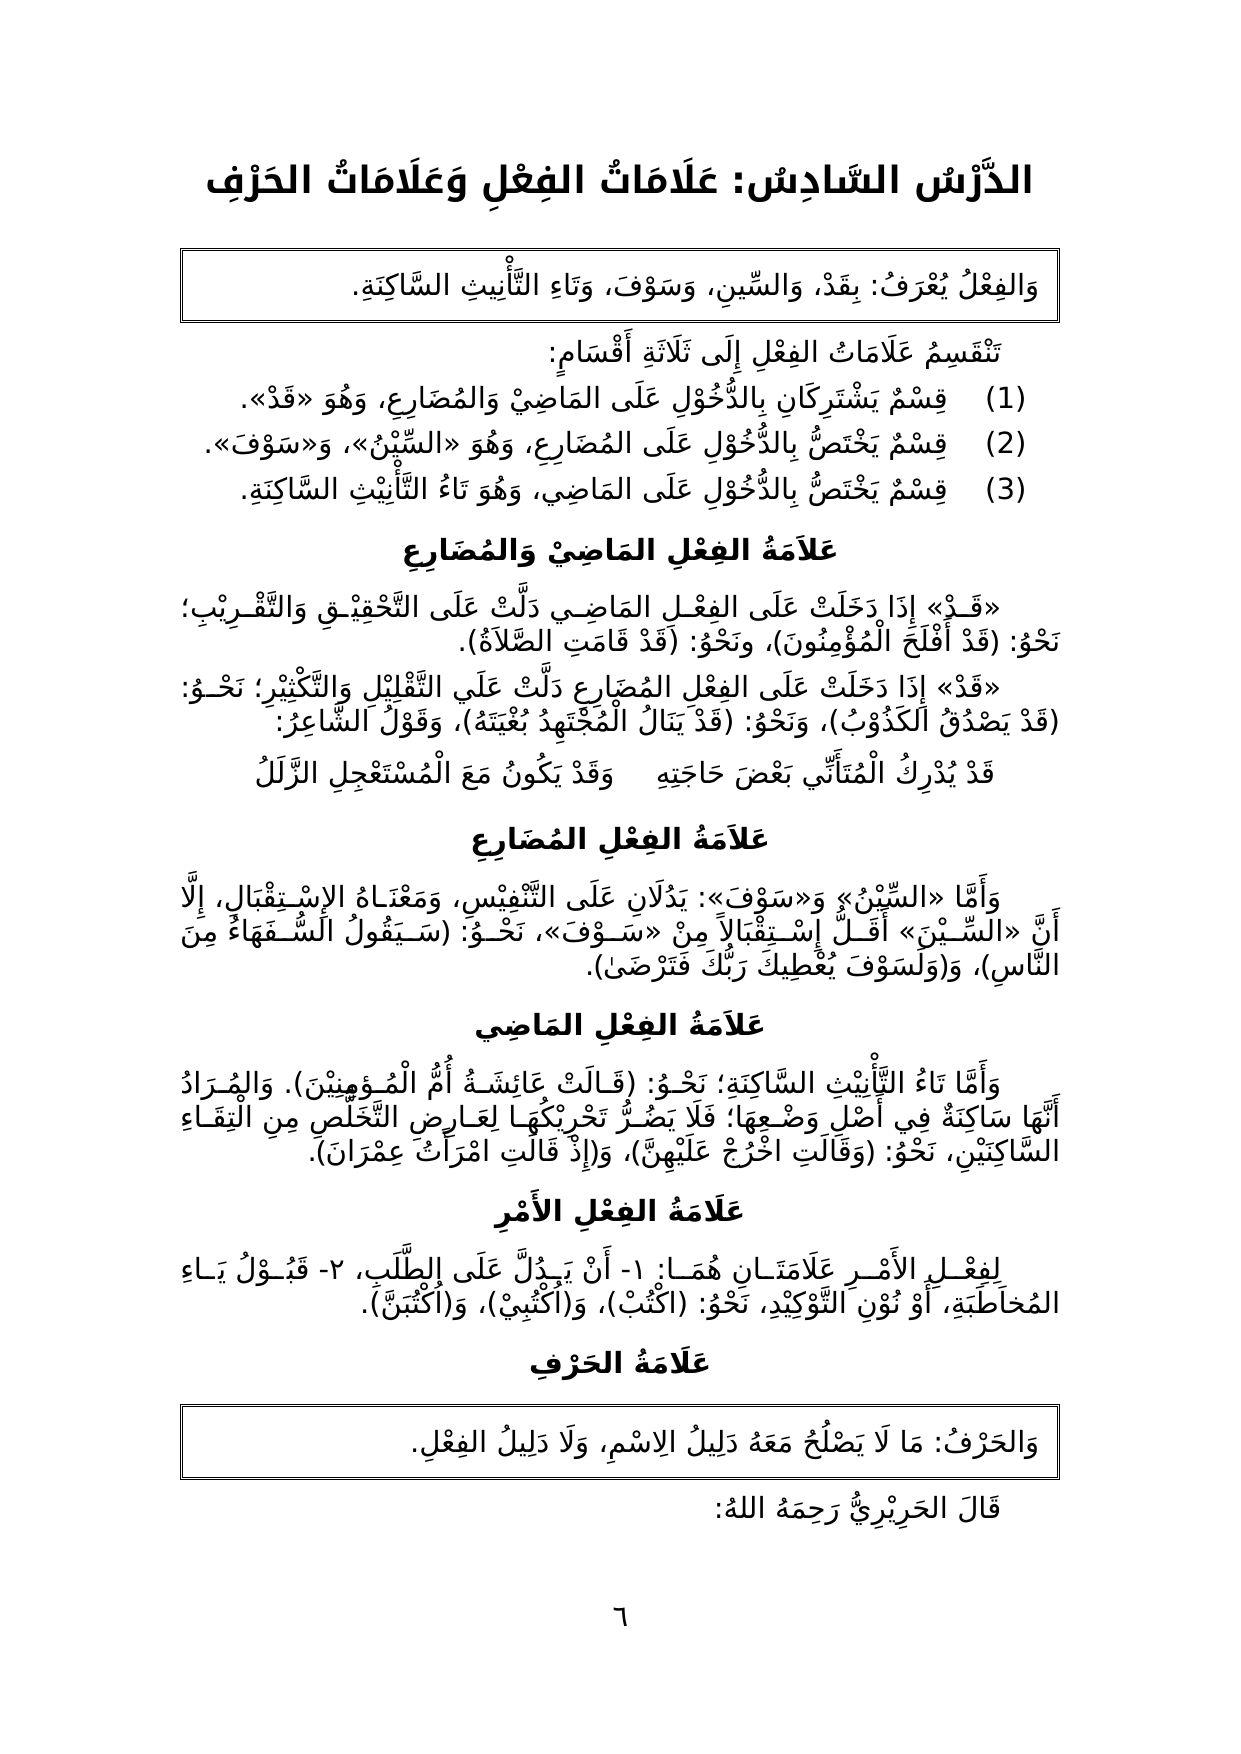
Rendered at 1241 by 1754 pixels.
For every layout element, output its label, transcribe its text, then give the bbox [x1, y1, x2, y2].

text وَأَمَّا «السِّيْنُ» وَ«سَوْفَ»: يَدُلَانِ عَلَى التَّنْفِيْسِ، وَمَعْنَاهُ الإِسْتِقْبَالِ، إِلَّا أَنَّ «السِّيْنَ» أَقَلُّ إِسْتِقْبَالاً مِنْ «سَوْفَ»، نَحْوُ: ﴿سَيَقُولُ السُّفَهَاءُ مِنَ النَّاسِ﴾، وَ﴿وَلَسَوْفَ يُعْطِيكَ رَبُّكَ فَتَرْضَىٰ﴾. [180, 880, 1060, 982]
table_header وَقَدْ يَكُونُ مَعَ الْمُسْتَعْجِلِ الزَّلَلُ [180, 745, 620, 802]
list قِسْمٌ يَخْتَصُّ بِالدُّخُوْلِ عَلَى المُضَارِعِ، وَهُوَ «السِّيْنُ»، وَ«سَوْفَ». [180, 427, 985, 461]
subtitle عَلَامَةُ الحَرْفِ [180, 1347, 1060, 1381]
text «قَدْ» إِذَا دَخَلَتْ عَلَى الفِعْلِ المُضَارِعِ دَلَّتْ عَلَي التَّقْلِيْلِ وَالتَّكْثِيْرِ؛ نَحْوُ: (قَدْ يَصْدُقُ الكَذُوْبُ)، وَنَحْوُ: (قَدْ يَنَالُ الْمُجْتَهِدُ بُغْيَتَهُ)، وَقَوْلُ الشَّاعِرُ: [180, 671, 1060, 738]
list قِسْمٌ يَخْتَصُّ بِالدُّخُوْلِ عَلَى المَاضِي، وَهُوَ تَاءُ التَّأْنِيْثِ السَّاكِنَةِ. [180, 473, 985, 507]
text تَنْقَسِمُ عَلَامَاتُ الفِعْلِ إِلَى ثَلَاثَةِ أَقْسَامٍ: [180, 335, 1060, 369]
list قِسْمٌ يَشْتَرِكَانِ بِالدُّخُوْلِ عَلَى المَاضِيْ وَالمُضَارِعِ، وَهُوَ «قَدْ». [180, 381, 985, 415]
text وَالفِعْلُ يُعْرَفُ: بِقَدْ، وَالسِّينِ، وَسَوْفَ، وَتَاءِ التَّأْنِيثِ السَّاكِنَةِ. [183, 251, 1057, 320]
subtitle الدَّرْسُ السَّادِسُ: عَلَامَاتُ الفِعْلِ وَعَلَامَاتُ الحَرْفِ [180, 146, 1060, 217]
text «قَدْ» إِذَا دَخَلَتْ عَلَى الفِعْلِ المَاضِي دَلَّتْ عَلَى التَّحْقِيْقِ وَالتَّقْرِيْبِ؛ نَحْوُ: ﴿قَدْ أَفْلَحَ الْمُؤْمِنُونَ﴾، ونَحْوُ: (قَدْ قَامَتِ الصَّلاَةُ). [180, 591, 1060, 659]
subtitle عَلاَمَةُ الفِعْلِ المَاضِيْ وَالمُضَارِعِ [180, 533, 1060, 567]
text وَالحَرْفُ: مَا لَا يَصْلُحُ مَعَهُ دَلِيلُ الِاسْمِ، وَلَا دَلِيلُ الفِعْلِ. [183, 1407, 1057, 1477]
table_header قَدْ يُدْرِكُ الْمُتَأَنِّي بَعْضَ حَاجَتِهِ [620, 745, 1001, 802]
subtitle عَلاَمَةُ الفِعْلِ المَاضِي [180, 1008, 1060, 1042]
subtitle عَلاَمَةُ الفِعْلِ المُضَارِعِ [180, 822, 1060, 856]
subtitle عَلَامَةُ الفِعْلِ الأَمْرِ [180, 1194, 1060, 1228]
text وَأَمَّا تَاءُ التَّأْنِيْثِ السَّاكِنَةِ؛ نَحْوُ: (قَالَتْ عَائِشَةُ أُمُّ الْمُؤمِنِيْنَ). وَالمُرَادُ أَنَّهَا سَاكِنَةٌ فِي أَصْلِ وَضْعِهَا؛ فَلَا يَضُرُّ تَحْرِيْكُهَا لِعَارِضِ التَّخَلُّصِ مِنِ الْتِقَاءِ السَّاكِنَيْنِ، نَحْوُ: ﴿وَقَالَتِ اخْرُجْ عَلَيْهِنَّ﴾، وَ﴿إِذْ قَالَتِ امْرَأَتُ عِمْرَانَ﴾. [180, 1066, 1060, 1168]
text لِفِعْلِ الأَمْرِ عَلَامَتَانِ هُمَا: ١- أَنْ يَدُلَّ عَلَى الطَّلَبِ، ٢- قَبُوْلُ يَاءِ المُخاَطَبَةِ، أَوْ نُوْنِ التَّوْكِيْدِ، نَحْوُ: (اكْتُبْ)، وَ(اُكْتُبِيْ)، وَ(اُكْتُبَنَّ). [180, 1252, 1060, 1320]
text قَالَ الحَرِيْرِيُّ رَحِمَهُ اللهُ: [180, 1492, 1060, 1526]
